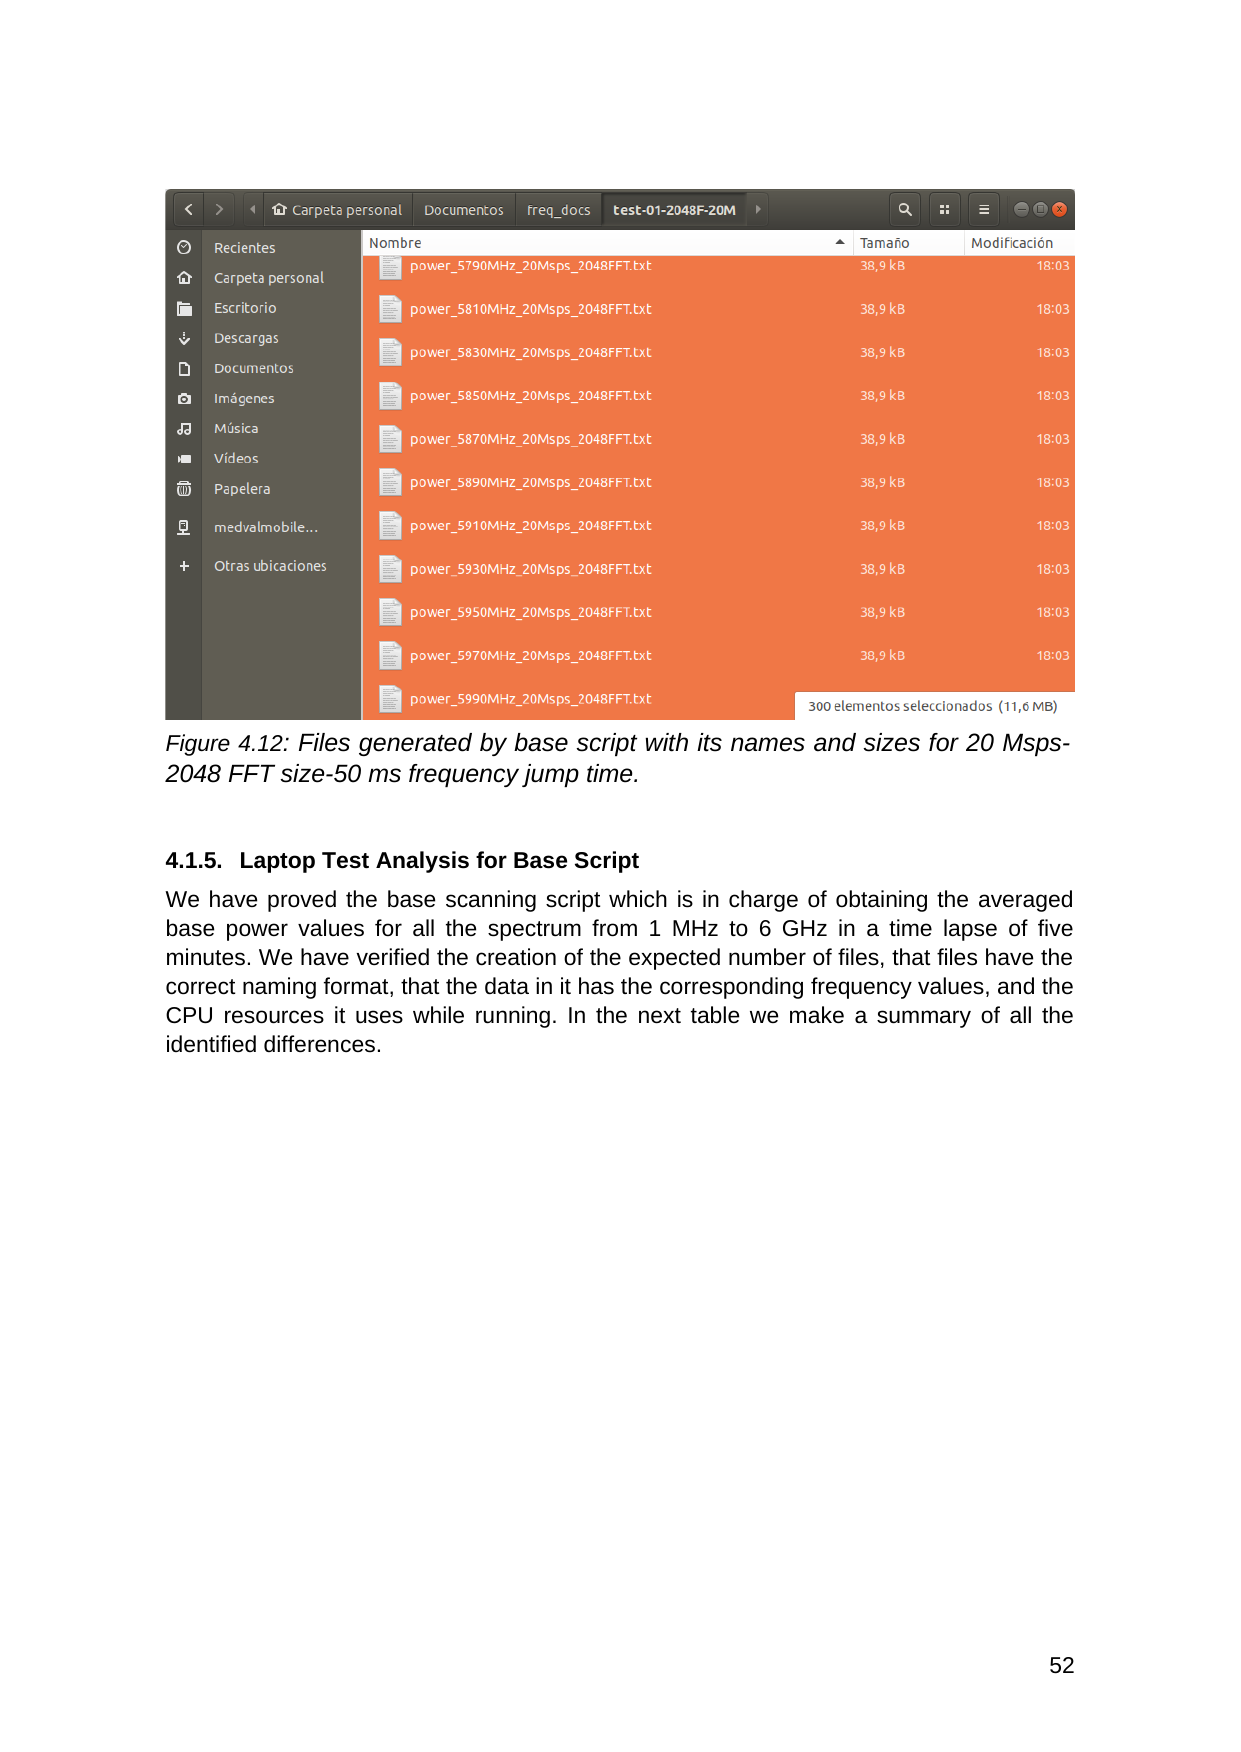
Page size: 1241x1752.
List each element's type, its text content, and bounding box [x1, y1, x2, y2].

text Figure 4.12: Files generated by base script with its names and sizes for 20 Msps-2048 FFT size-50 ms frequency jump time. [165, 720, 1075, 788]
picture [165, 189, 1075, 720]
subtitle Laptop Test Analysis for Base Script [165, 844, 1075, 874]
text We have proved the base scanning script which is in charge of obtaining the averaged base power values for all the spectrum from 1 MHz to 6 GHz in a time lapse of five minutes. We have verified the creation of the expected number of files, that files have the correct naming format, that the data in it has the corresponding frequency values, and the CPU resources it uses while running. In the next table we make a summary of all the identified differences. [165, 886, 1075, 1057]
